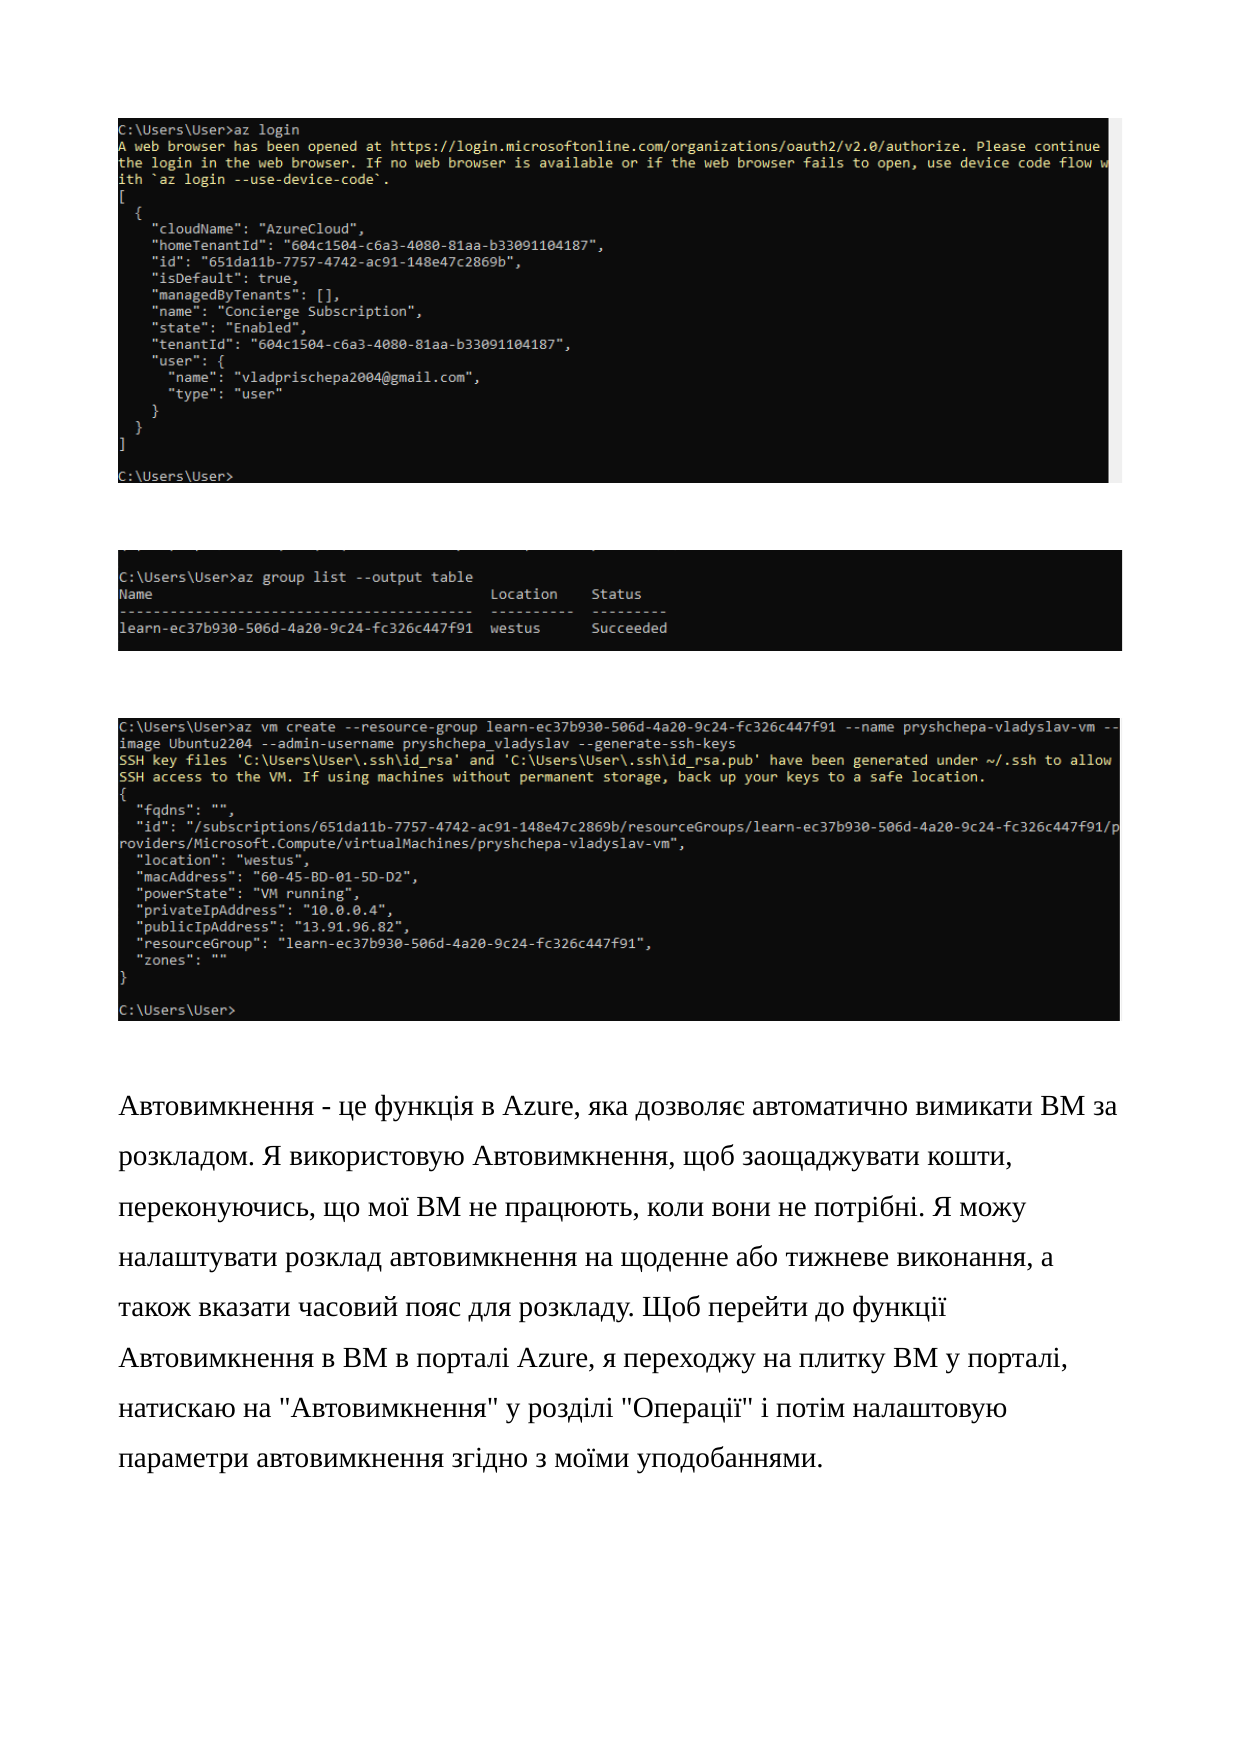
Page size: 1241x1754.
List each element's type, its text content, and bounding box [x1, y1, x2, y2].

picture [118, 118, 1123, 483]
picture [118, 550, 1123, 651]
picture [118, 718, 1123, 1021]
text Автовимкнення - це функція в Azure, яка дозволяє автоматично вимикати ВМ за розкладом. Я використовую Автовимкнення, щоб заощаджувати кошти, переконуючись, що мої ВМ не працюють, коли вони не потрібні. Я можу налаштувати розклад автовимкнення на щоденне або тижневе виконання, а також вказати часовий пояс для розкладу. Щоб перейти до функції Автовимкнення в ВМ в порталі Azure, я переходжу на плитку ВМ у порталі, натискаю на "Автовимкнення" у розділі "Операції" і потім налаштовую параметри автовимкнення згідно з моїми уподобаннями. [118, 1088, 1122, 1474]
